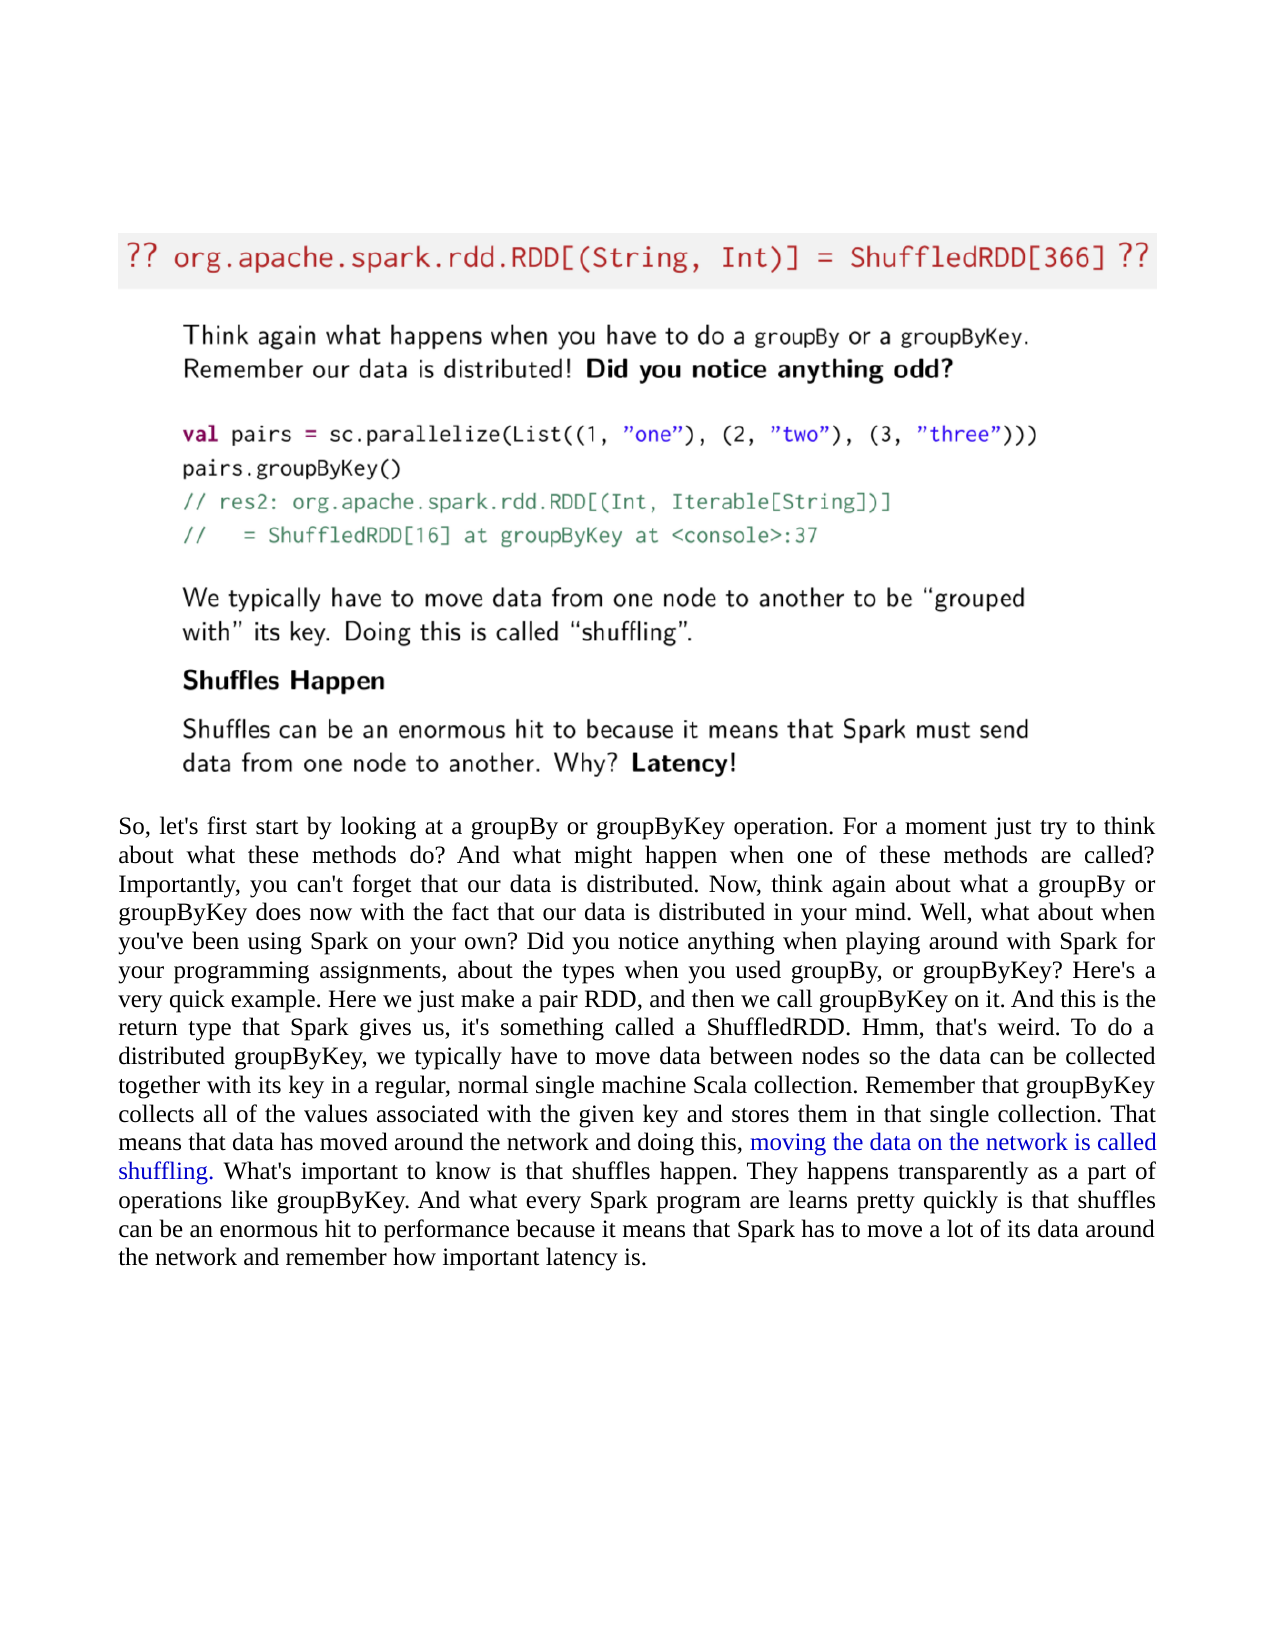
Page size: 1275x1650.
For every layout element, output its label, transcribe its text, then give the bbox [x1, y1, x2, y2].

text So, let's first start by looking at a groupBy or groupByKey operation. For a moment just try to think about what these methods do? And what might happen when one of these methods are called? Importantly, you can't forget that our data is distributed. Now, think again about what a groupBy or groupByKey does now with the fact that our data is distributed in your mind. Well, what about when you've been using Spark on your own? Did you notice anything when playing around with Spark for your programming assignments, about the types when you used groupBy, or groupByKey? Here's a very quick example. Here we just make a pair RDD, and then we call groupByKey on it. And this is the return type that Spark gives us, it's something called a ShuffledRDD. Hmm, that's weird. To do a distributed groupByKey, we typically have to move data between nodes so the data can be collected together with its key in a regular, normal single machine Scala collection. Remember that groupByKey collects all of the values associated with the given key and stores them in that single collection. That means that data has moved around the network and doing this, moving the data on the network is called shuffling. What's important to know is that shuffles happen. They happens transparently as a part of operations like groupByKey. And what every Spark program are learns pretty quickly is that shuffles can be an enormous hit to performance because it means that Spark has to move a lot of its data around the network and remember how important latency is. [118, 811, 1157, 1271]
picture [118, 233, 1157, 783]
